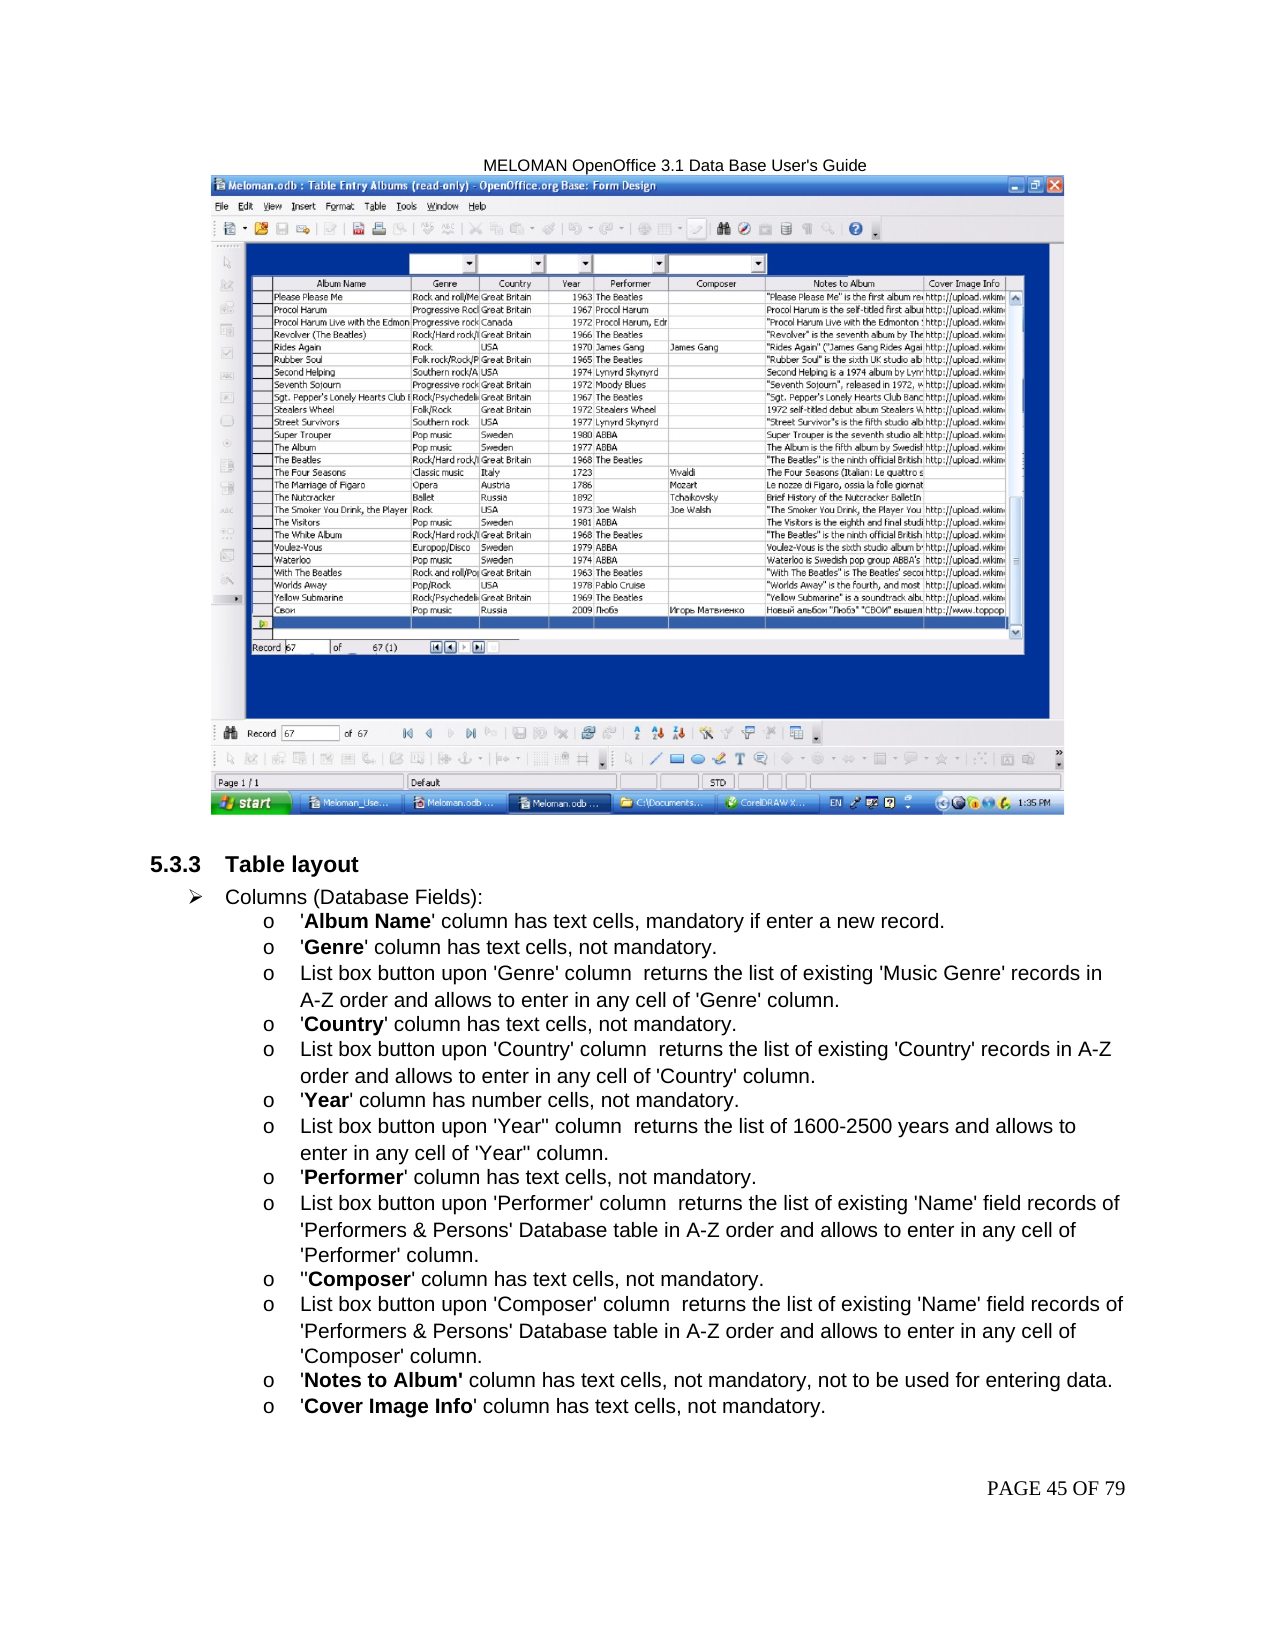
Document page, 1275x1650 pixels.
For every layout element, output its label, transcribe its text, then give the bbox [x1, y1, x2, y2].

list List box button upon 'Year'' column returns the list of 1600-2500 years and allows to enter in any cell of 'Year'' column. [262, 1114, 1125, 1165]
list List box button upon 'Composer' column returns the list of existing 'Name' field records of 'Performers & Persons' Database table in A-Z order and allows to enter in any cell of 'Composer' column. [262, 1292, 1125, 1368]
list List box button upon 'Performer' column returns the list of existing 'Name' field records of 'Performers & Persons' Database table in A-Z order and allows to enter in any cell of 'Performer' column. [262, 1191, 1125, 1266]
list Columns (Database Fields): [187, 884, 1125, 909]
list 'Performer' column has text cells, not mandatory. [262, 1165, 1125, 1191]
list List box button upon 'Country' column returns the list of existing 'Country' records in A-Z order and allows to enter in any cell of 'Country' column. [262, 1037, 1125, 1088]
list 'Notes to Album' column has text cells, not mandatory, not to be used for entering data. [262, 1368, 1125, 1394]
picture [210, 175, 1065, 815]
subtitle Table layout [150, 851, 1125, 878]
list 'Country' column has text cells, not mandatory. [262, 1011, 1125, 1037]
list 'Album Name' column has text cells, mandatory if enter a new record. [262, 909, 1125, 935]
list ''Composer' column has text cells, not mandatory. [262, 1266, 1125, 1292]
list 'Year' column has number cells, not mandatory. [262, 1088, 1125, 1114]
list 'Cover Image Info' column has text cells, not mandatory. [262, 1394, 1125, 1420]
list 'Genre' column has text cells, not mandatory. [262, 935, 1125, 961]
list List box button upon 'Genre' column returns the list of existing 'Music Genre' records in A-Z order and allows to enter in any cell of 'Genre' column. [262, 961, 1125, 1011]
